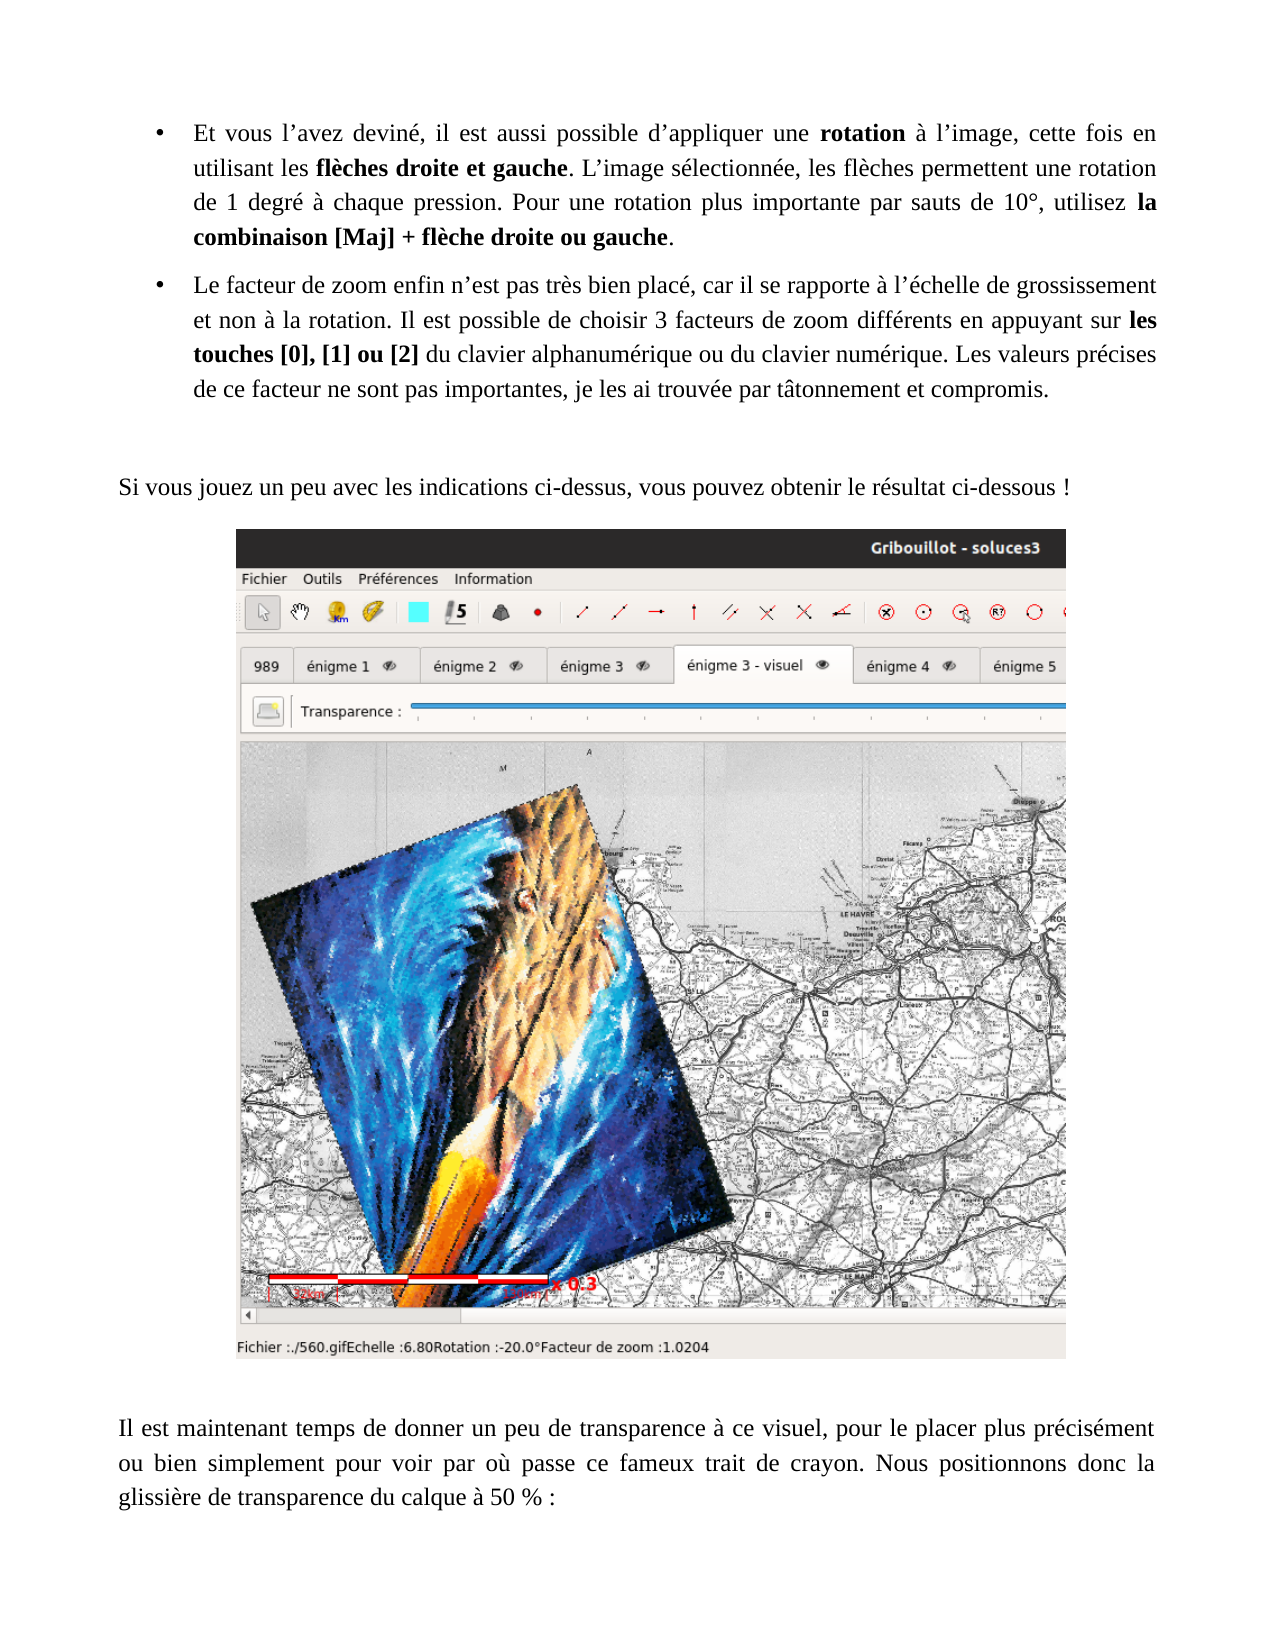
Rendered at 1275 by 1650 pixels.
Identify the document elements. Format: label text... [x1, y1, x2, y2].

list Et vous l’avez deviné, il est aussi possible d’appliquer une rotation à l’image, cette fois en utilisant les flèches droite et gauche. L’image sélectionnée, les flèches permettent une rotation de 1 degré à chaque pression. Pour une rotation plus importante par sauts de 10°, utilisez la combinaison [Maj] + flèche droite ou gauche. [156, 118, 1157, 250]
text Si vous jouez un peu avec les indications ci-dessus, vous pouvez obtenir le résultat ci-dessous ! [118, 472, 1157, 501]
list Le facteur de zoom enfin n’est pas très bien placé, car il se rapporte à l’échelle de grossissement et non à la rotation. Il est possible de choisir 3 facteurs de zoom différents en appuyant sur les touches [0], [1] ou [2] du clavier alphanumérique ou du clavier numérique. Les valeurs précises de ce facteur ne sont pas importantes, je les ai trouvée par tâtonnement et compromis. [156, 271, 1157, 403]
picture [236, 529, 1066, 1359]
text Il est maintenant temps de donner un peu de transparence à ce visuel, pour le placer plus précisément ou bien simplement pour voir par où passe ce fameux trait de crayon. Nous positionnons donc la glissière de transparence du calque à 50 % : [118, 1413, 1157, 1511]
